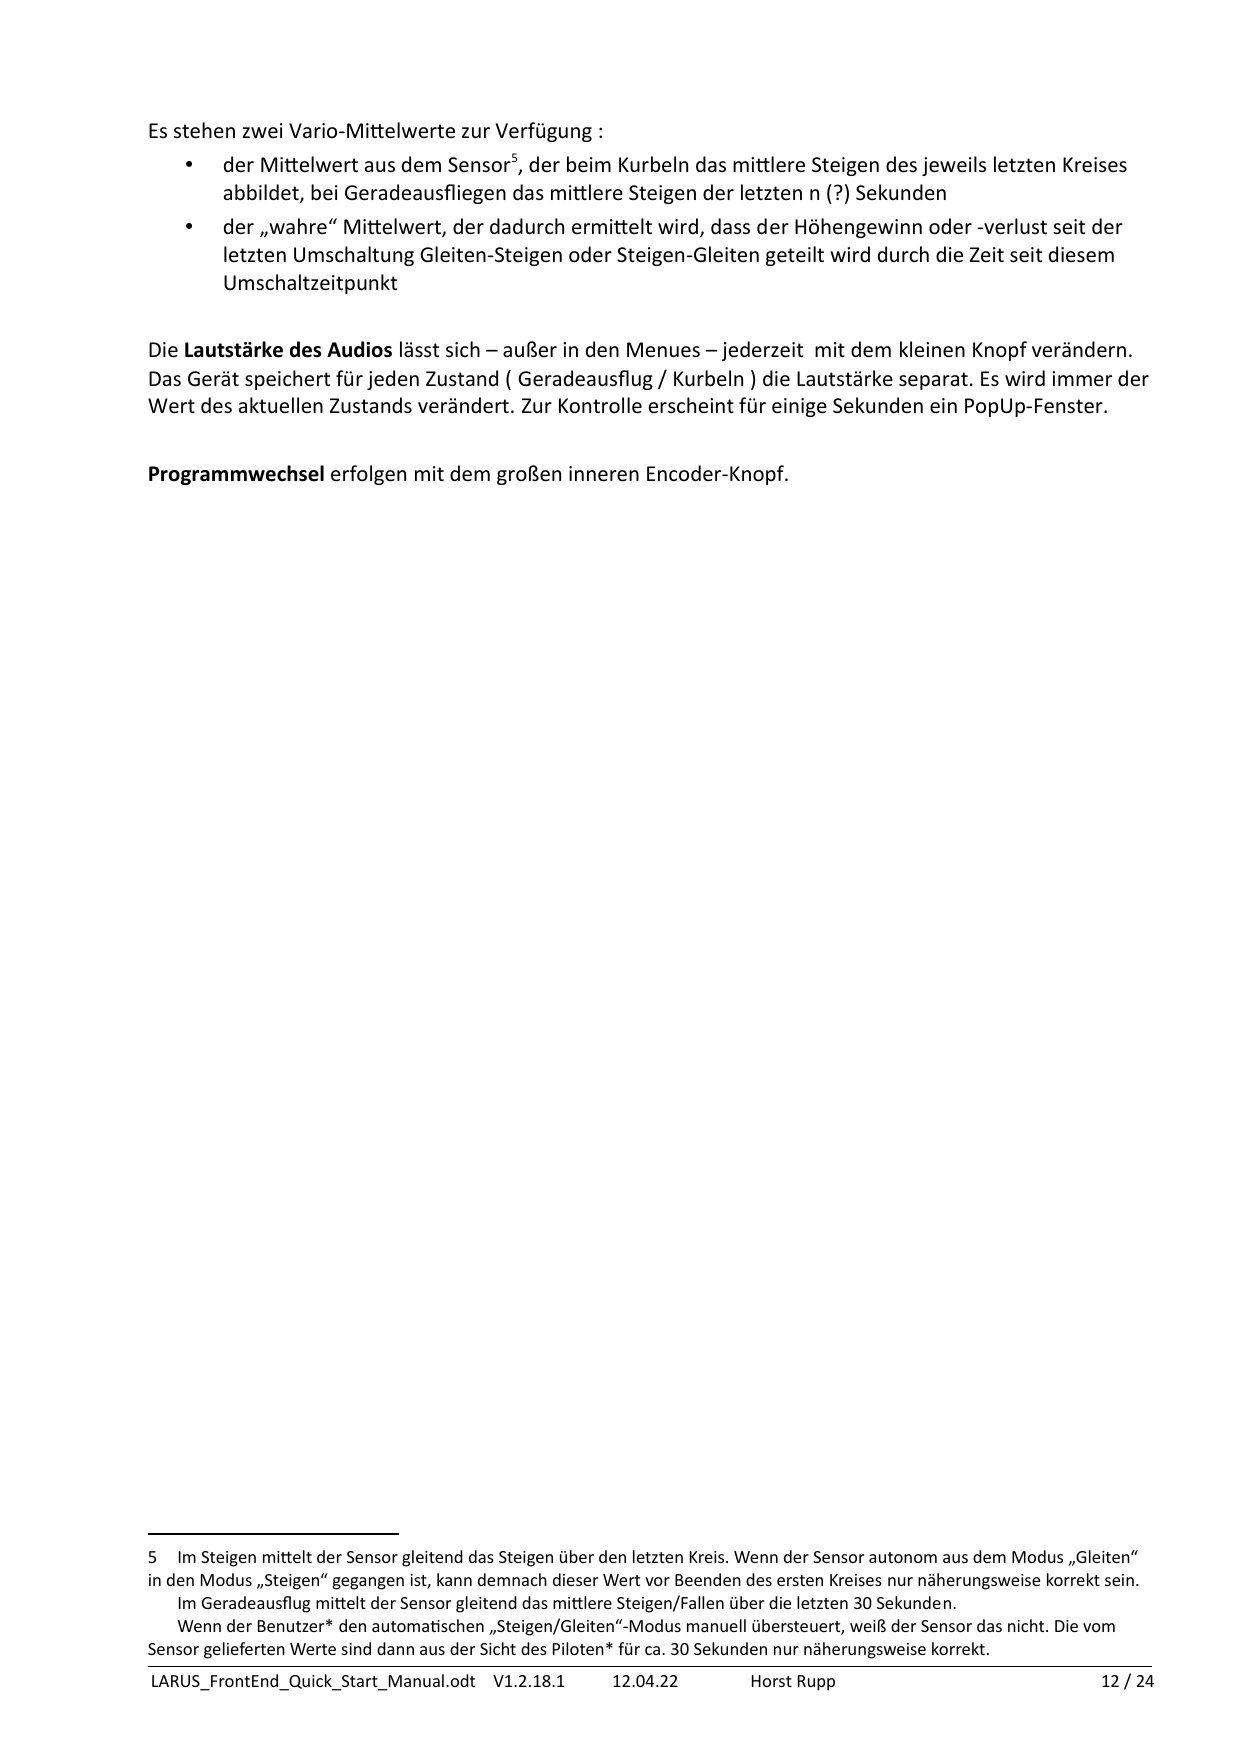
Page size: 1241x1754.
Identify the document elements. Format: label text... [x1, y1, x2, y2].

list der „wahre“ Mittelwert, der dadurch ermittelt wird, dass der Höhengewinn oder -verlust seit der letzten Umschaltung Gleiten-Steigen oder Steigen-Gleiten geteilt wird durch die Zeit seit diesem Umschaltzeitpunkt [185, 212, 1152, 296]
text Es stehen zwei Vario-Mittelwerte zur Verfügung : [148, 116, 1152, 144]
list der Mittelwert aus dem Sensor, der beim Kurbeln das mittlere Steigen des jeweils letzten Kreises abbildet, bei Geradeausfliegen das mittlere Steigen der letzten n (?) Sekunden [185, 150, 1152, 206]
text Die Lautstärke des Audios lässt sich – außer in den Menues – jederzeit mit dem kleinen Knopf verändern. Das Gerät speichert für jeden Zustand ( Geradeausflug / Kurbeln ) die Lautstärke separat. Es wird immer der Wert des aktuellen Zustands verändert. Zur Kontrolle erscheint für einige Sekunden ein PopUp-Fenster. [148, 336, 1152, 420]
list Im Steigen mittelt der Sensor gleitend das Steigen über den letzten Kreis. Wenn der Sensor autonom aus dem Modus „Gleiten“ in den Modus „Steigen“ gegangen ist, kann demnach dieser Wert vor Beenden des ersten Kreises nur näherungsweise korrekt sein. Im Geradeausflug mittelt der Sensor gleitend das mittlere Steigen/Fallen über die letzten 30 Sekunden. Wenn der Benutzer* den automatischen „Steigen/Gleiten“-Modus manuell übersteuert, weiß der Sensor das nicht. Die vom Sensor gelieferten Werte sind dann aus der Sicht des Piloten* für ca. 30 Sekunden nur näherungsweise korrekt. [148, 1546, 1152, 1660]
text Programmwechsel erfolgen mit dem großen inneren Encoder-Knopf. [148, 459, 1152, 487]
